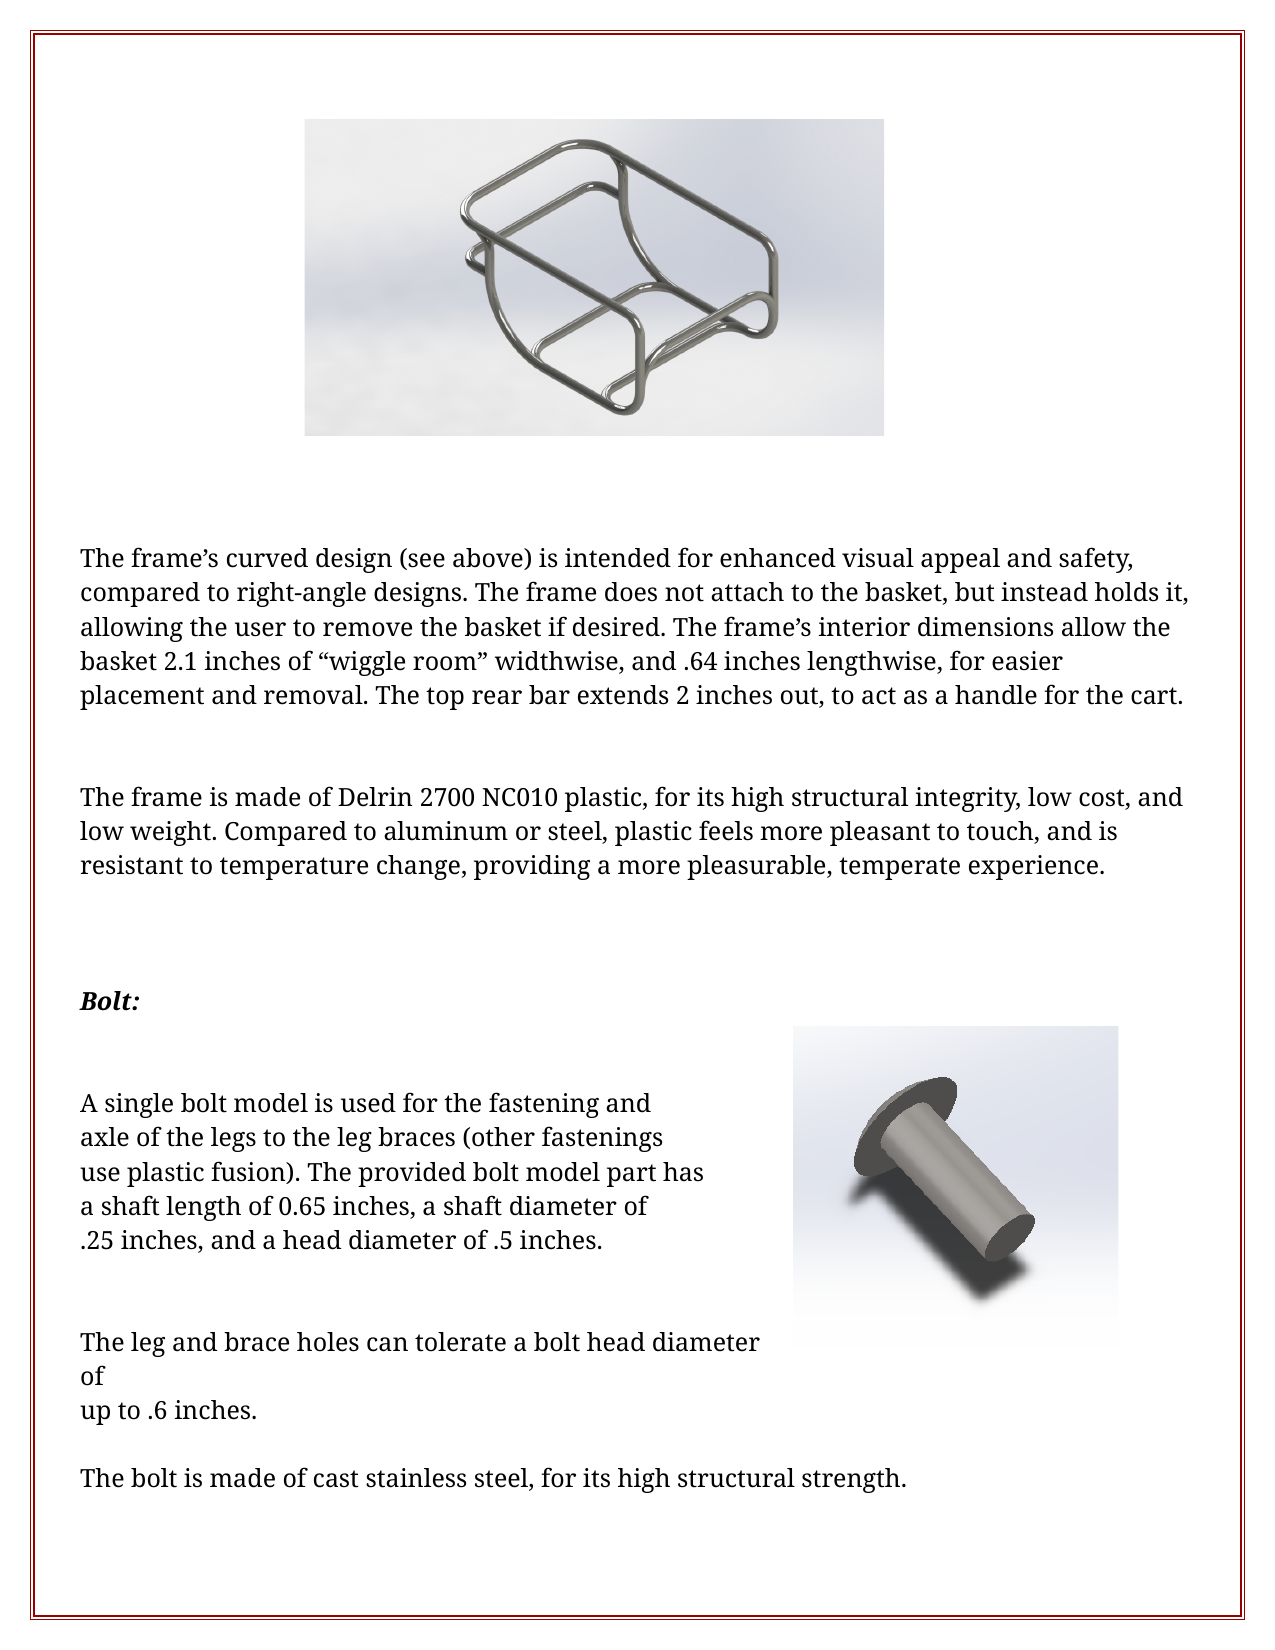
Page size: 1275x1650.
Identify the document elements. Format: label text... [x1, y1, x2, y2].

picture [793, 1026, 1119, 1347]
text The frame is made of Delrin 2700 NC010 plastic, for its high structural integrity, low cost, and low weight. Compared to aluminum or steel, plastic feels more pleasant to touch, and is resistant to temperature change, providing a more pleasurable, temperate experience. [80, 779, 1195, 882]
text a shaft length of 0.65 inches, a shaft diameter of [80, 1188, 790, 1222]
text [1121, 1222, 1195, 1256]
text The bolt is made of cast stainless steel, for its high structural strength. [80, 1461, 1195, 1495]
text use plastic fusion). The provided bolt model part has [80, 1154, 790, 1188]
text .25 inches, and a head diameter of .5 inches. [80, 1222, 790, 1256]
text up to .6 inches. [80, 1393, 1195, 1427]
text The leg and brace holes can tolerate a bolt head diameter of [80, 1324, 1195, 1393]
picture [304, 119, 885, 436]
text [1121, 1120, 1195, 1154]
text Bolt: [80, 984, 1195, 1018]
text [1121, 1154, 1195, 1188]
text The frame’s curved design (see above) is intended for enhanced visual appeal and safety, compared to right-angle designs. The frame does not attach to the basket, but instead holds it, allowing the user to remove the basket if desired. The frame’s interior dimensions allow the basket 2.1 inches of “wiggle room” widthwise, and .64 inches lengthwise, for easier placement and removal. The top rear bar extends 2 inches out, to act as a handle for the cart. [80, 541, 1195, 711]
text [1121, 1086, 1195, 1120]
text axle of the legs to the leg braces (other fastenings [80, 1120, 790, 1154]
text [1121, 1188, 1195, 1222]
text A single bolt model is used for the fastening and [80, 1086, 790, 1120]
